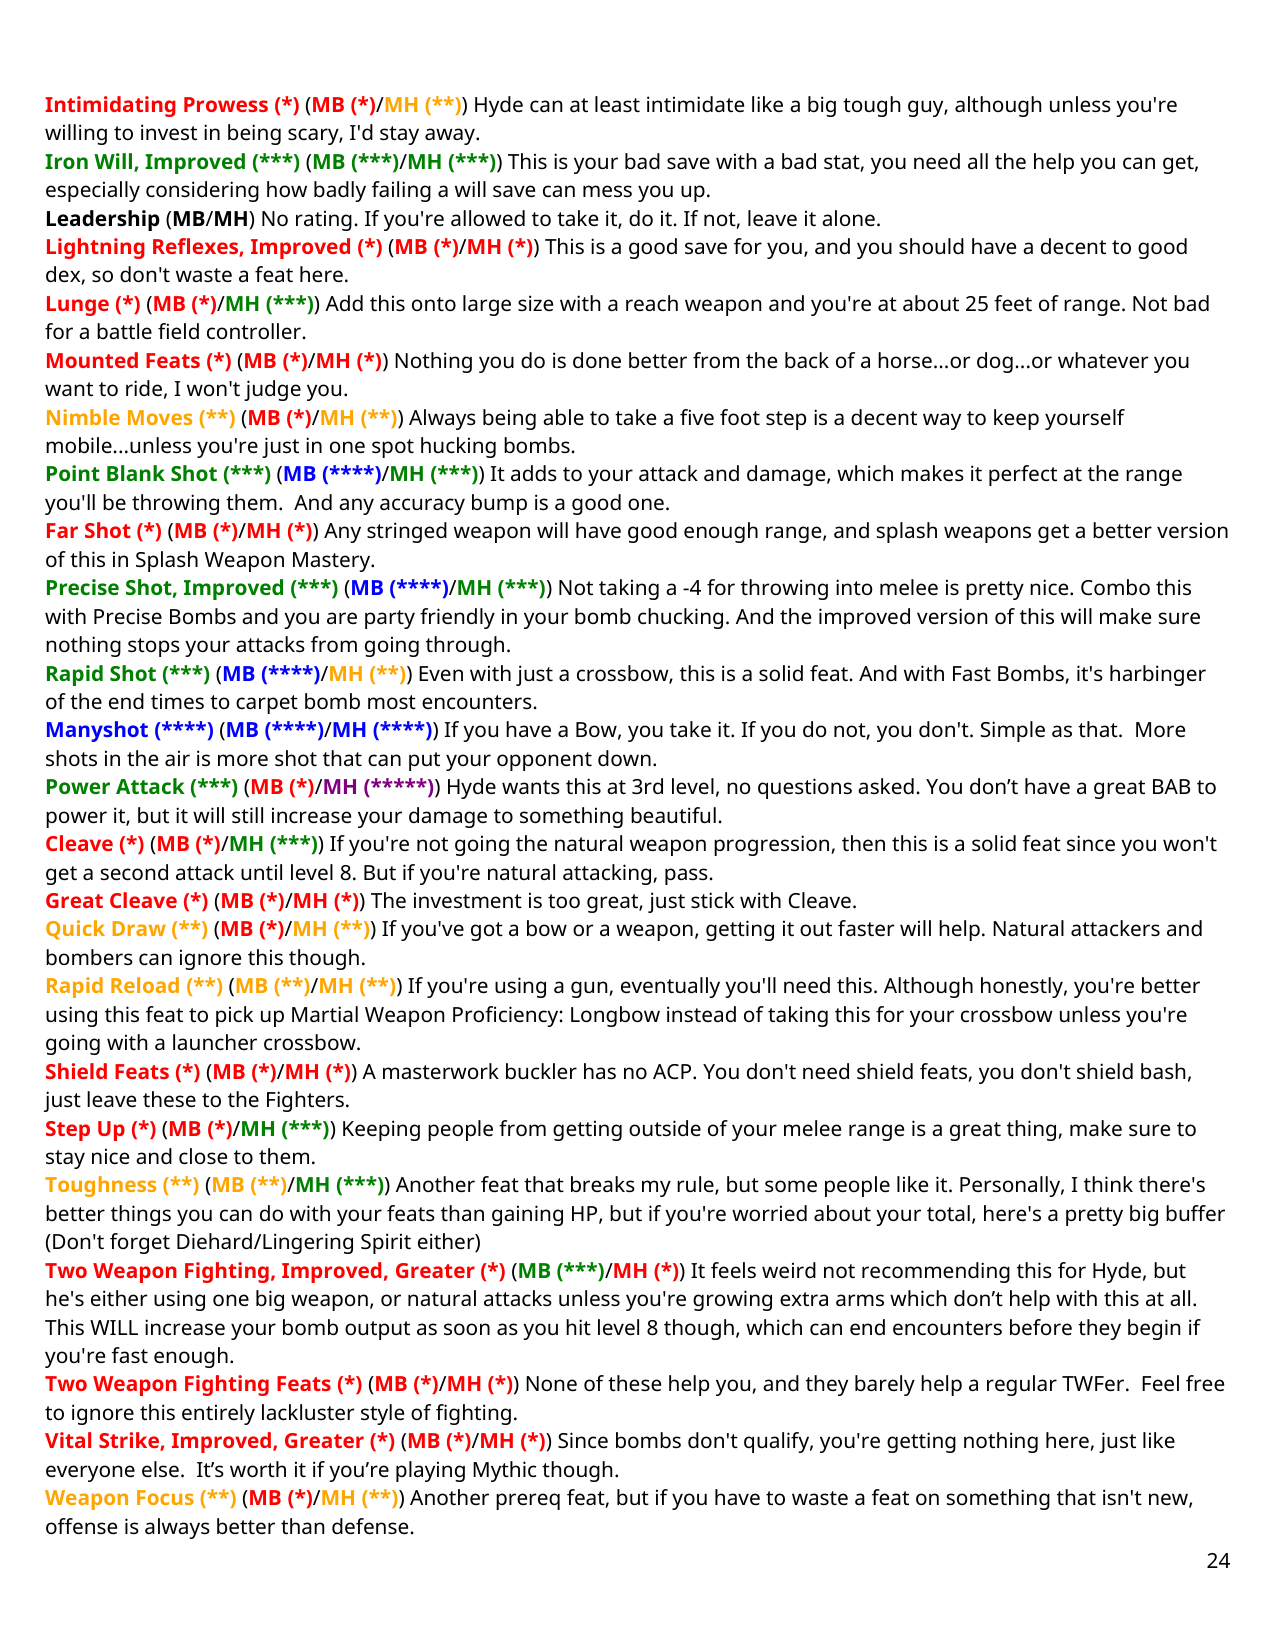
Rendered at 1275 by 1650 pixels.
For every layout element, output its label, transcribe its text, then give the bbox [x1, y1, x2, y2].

text Toughness (**) (MB (**)/MH (***)) Another feat that breaks my rule, but some people like it. Personally, I think there's better things you can do with your feats than gaining HP, but if you're worried about your total, here's a pretty big buffer (Don't forget Diehard/Lingering Spirit either) [45, 1171, 1230, 1256]
text Mounted Feats (*) (MB (*)/MH (*)) Nothing you do is done better from the back of a horse...or dog...or whatever you want to ride, I won't judge you. [45, 346, 1230, 403]
text Power Attack (***) (MB (*)/MH (*****)) Hyde wants this at 3rd level, no questions asked. You don’t have a great BAB to power it, but it will still increase your damage to something beautiful. [45, 772, 1230, 829]
text Two Weapon Fighting Feats (*) (MB (*)/MH (*)) None of these help you, and they barely help a regular TWFer. Feel free to ignore this entirely lackluster style of fighting. [45, 1369, 1230, 1426]
text Step Up (*) (MB (*)/MH (***)) Keeping people from getting outside of your melee range is a great thing, make sure to stay nice and close to them. [45, 1114, 1230, 1171]
text Point Blank Shot (***) (MB (****)/MH (***)) It adds to your attack and damage, which makes it perfect at the range you'll be throwing them. And any accuracy bump is a good one. [45, 459, 1230, 516]
text Weapon Focus (**) (MB (*)/MH (**)) Another prereq feat, but if you have to waste a feat on something that isn't new, offense is always better than defense. [45, 1483, 1230, 1540]
text Precise Shot, Improved (***) (MB (****)/MH (***)) Not taking a -4 for throwing into melee is pretty nice. Combo this with Precise Bombs and you are party friendly in your bomb chucking. And the improved version of this will make sure nothing stops your attacks from going through. [45, 573, 1230, 659]
text Intimidating Prowess (*) (MB (*)/MH (**)) Hyde can at least intimidate like a big tough guy, although unless you're willing to invest in being scary, I'd stay away. [45, 90, 1230, 147]
text Great Cleave (*) (MB (*)/MH (*)) The investment is too great, just stick with Cleave. [45, 886, 1230, 914]
text Leadership (MB/MH) No rating. If you're allowed to take it, do it. If not, leave it alone. [45, 204, 1230, 232]
text Rapid Shot (***) (MB (****)/MH (**)) Even with just a crossbow, this is a solid feat. And with Fast Bombs, it's harbinger of the end times to carpet bomb most encounters. [45, 659, 1230, 716]
text Lightning Reflexes, Improved (*) (MB (*)/MH (*)) This is a good save for you, and you should have a decent to good dex, so don't waste a feat here. [45, 232, 1230, 289]
text Rapid Reload (**) (MB (**)/MH (**)) If you're using a gun, eventually you'll need this. Although honestly, you're better using this feat to pick up Martial Weapon Proficiency: Longbow instead of taking this for your crossbow unless you're going with a launcher crossbow. [45, 971, 1230, 1057]
text Lunge (*) (MB (*)/MH (***)) Add this onto large size with a reach weapon and you're at about 25 feet of range. Not bad for a battle field controller. [45, 289, 1230, 346]
text Quick Draw (**) (MB (*)/MH (**)) If you've got a bow or a weapon, getting it out faster will help. Natural attackers and bombers can ignore this though. [45, 914, 1230, 971]
text Vital Strike, Improved, Greater (*) (MB (*)/MH (*)) Since bombs don't qualify, you're getting nothing here, just like everyone else. It’s worth it if you’re playing Mythic though. [45, 1426, 1230, 1483]
text Far Shot (*) (MB (*)/MH (*)) Any stringed weapon will have good enough range, and splash weapons get a better version of this in Splash Weapon Mastery. [45, 516, 1230, 573]
text Cleave (*) (MB (*)/MH (***)) If you're not going the natural weapon progression, then this is a solid feat since you won't get a second attack until level 8. But if you're natural attacking, pass. [45, 829, 1230, 886]
text Iron Will, Improved (***) (MB (***)/MH (***)) This is your bad save with a bad stat, you need all the help you can get, especially considering how badly failing a will save can mess you up. [45, 147, 1230, 204]
text Two Weapon Fighting, Improved, Greater (*) (MB (***)/MH (*)) It feels weird not recommending this for Hyde, but he's either using one big weapon, or natural attacks unless you're growing extra arms which don’t help with this at all. This WILL increase your bomb output as soon as you hit level 8 though, which can end encounters before they begin if you're fast enough. [45, 1256, 1230, 1369]
text Manyshot (****) (MB (****)/MH (****)) If you have a Bow, you take it. If you do not, you don't. Simple as that. More shots in the air is more shot that can put your opponent down. [45, 716, 1230, 772]
text Shield Feats (*) (MB (*)/MH (*)) A masterwork buckler has no ACP. You don't need shield feats, you don't shield bash, just leave these to the Fighters. [45, 1057, 1230, 1114]
text Nimble Moves (**) (MB (*)/MH (**)) Always being able to take a five foot step is a decent way to keep yourself mobile...unless you're just in one spot hucking bombs. [45, 403, 1230, 459]
